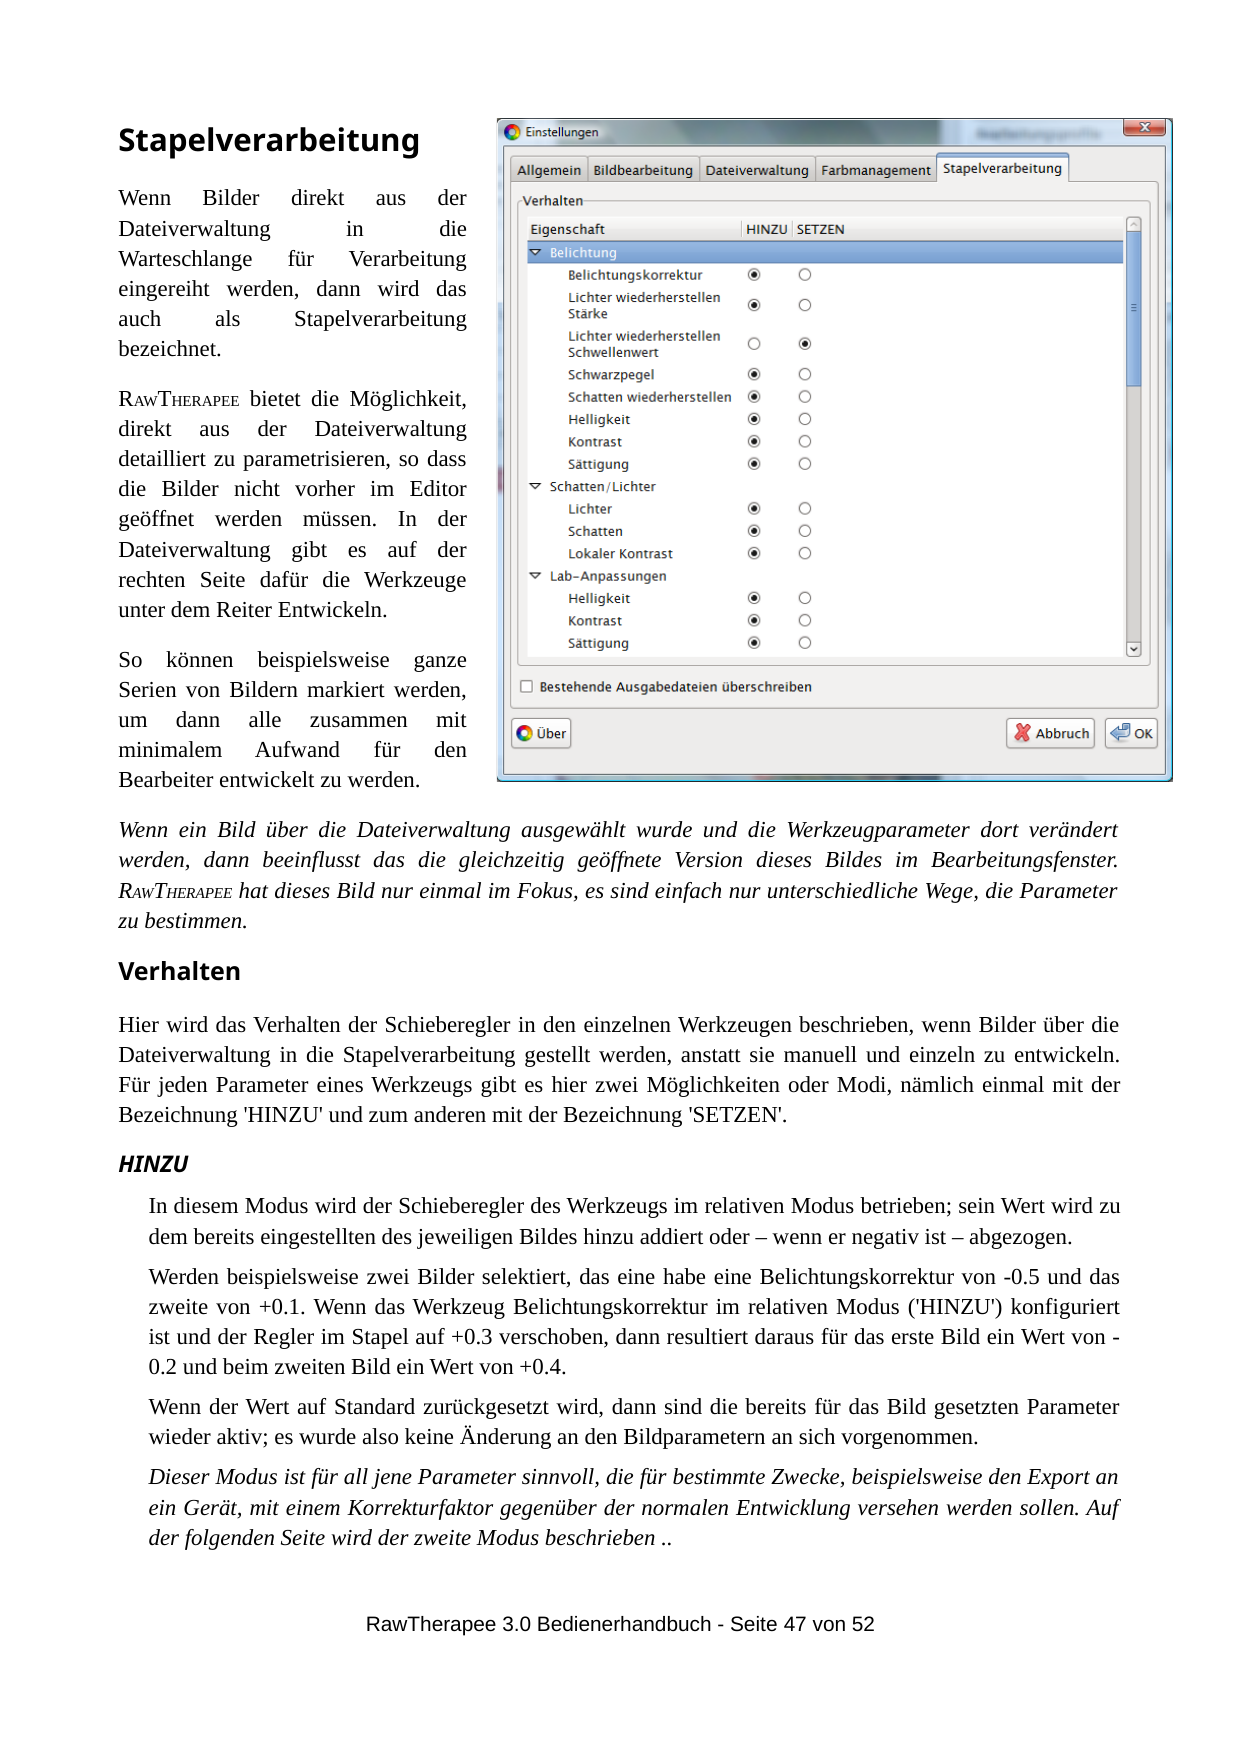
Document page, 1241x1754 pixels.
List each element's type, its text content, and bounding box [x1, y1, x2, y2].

picture [496, 118, 1173, 782]
text RawTherapee bietet die Möglichkeit, direkt aus der Dateiverwaltung detailliert zu parametrisieren, so dass die Bilder nicht vorher im Editor geöffnet werden müssen. In der Dateiverwaltung gibt es auf der rechten Seite dafür die Werkzeuge unter dem Reiter Entwickeln. [118, 381, 496, 622]
text Wenn ein Bild über die Dateiverwaltung ausgewählt wurde und die Werkzeugparameter dort verändert werden, dann beeinflusst das die gleichzeitig geöffnete Version dieses Bildes im Bearbeitungsfenster. RawTherapee hat dieses Bild nur einmal im Fokus, es sind einfach nur unterschiedliche Wege, die Parameter zu bestimmen. [118, 813, 1122, 933]
subtitle Verhalten [118, 953, 1122, 987]
text Hier wird das Verhalten der Schieberegler in den einzelnen Werkzeugen beschrieben, wenn Bilder über die Dateiverwaltung in die Stapelverarbeitung gestellt werden, anstatt sie manuell und einzeln zu entwickeln. Für jeden Parameter eines Werkzeugs gibt es hier zwei Möglichkeiten oder Modi, nämlich einmal mit der Bezeichnung 'HINZU' und zum anderen mit der Bezeichnung 'SETZEN'. [118, 1007, 1122, 1128]
subtitle Stapelverarbeitung [118, 118, 496, 161]
text So können beispielsweise ganze Serien von Bildern markiert werden, um dann alle zusammen mit minimalem Aufwand für den Bearbeiter entwickelt zu werden. [118, 642, 1122, 793]
text Wenn Bilder direkt aus der Dateiverwaltung in die Warteschlange für Verarbeitung eingereiht werden, dann wird das auch als Stapelverarbeitung bezeichnet. [118, 181, 496, 361]
subtitle HINZU [118, 1148, 1122, 1179]
text In diesem Modus wird der Schieberegler des Werkzeugs im relativen Modus betrieben; sein Wert wird zu dem bereits eingestellten des jeweiligen Bildes hinzu addiert oder – wenn er negativ ist – abgezogen. [148, 1189, 1122, 1249]
text Werden beispielsweise zwei Bilder selektiert, das eine habe eine Belichtungskorrektur von -0.5 und das zweite von +0.1. Wenn das Werkzeug Belichtungskorrektur im relativen Modus ('HINZU') konfiguriert ist und der Regler im Stapel auf +0.3 verschoben, dann resultiert daraus für das erste Bild ein Wert von -0.2 und beim zweiten Bild ein Wert von +0.4. [148, 1259, 1122, 1379]
text Wenn der Wert auf Standard zurückgesetzt wird, dann sind die bereits für das Bild gesetzten Parameter wieder aktiv; es wurde also keine Änderung an den Bildparametern an sich vorgenommen. [148, 1389, 1122, 1450]
text Dieser Modus ist für all jene Parameter sinnvoll, die für bestimmte Zwecke, beispielsweise den Export an ein Gerät, mit einem Korrekturfaktor gegenüber der normalen Entwicklung versehen werden sollen. Auf der folgenden Seite wird der zweite Modus beschrieben .. [148, 1460, 1122, 1550]
